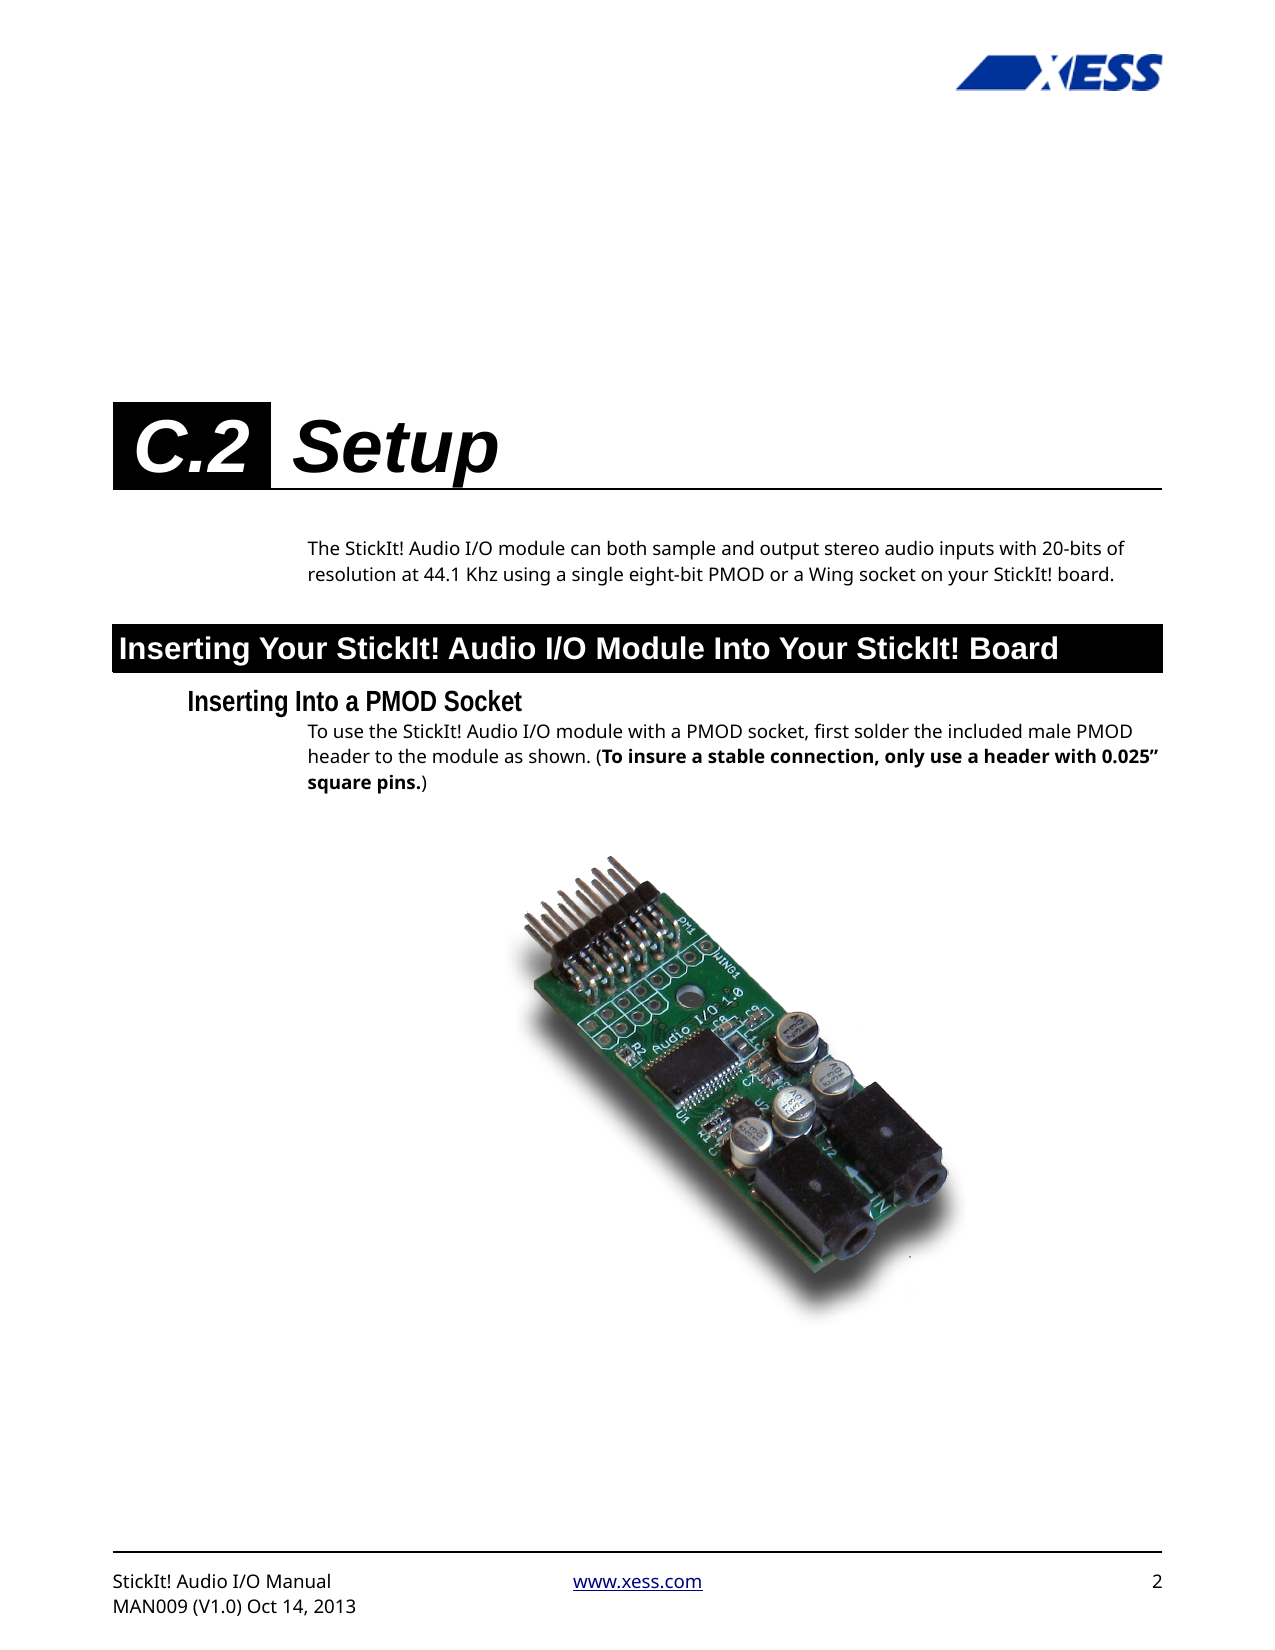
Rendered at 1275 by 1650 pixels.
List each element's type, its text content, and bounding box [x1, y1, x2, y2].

picture [504, 845, 966, 1327]
subtitle Setup [271, 402, 1162, 488]
subtitle Inserting Into a PMOD Socket [187, 684, 1162, 718]
text The StickIt! Audio I/O module can both sample and output stereo audio inputs with 20-bits of resolution at 44.1 Khz using a single eight-bit PMOD or a Wing socket on your StickIt! board. [307, 535, 1162, 586]
text To use the StickIt! Audio I/O module with a PMOD socket, first solder the included male PMOD header to the module as shown. (To insure a stable connection, only use a header with 0.025” square pins.) [307, 718, 1162, 794]
picture [955, 54, 1163, 91]
subtitle Inserting Your StickIt! Audio I/O Module Into Your StickIt! Board [114, 625, 1162, 672]
